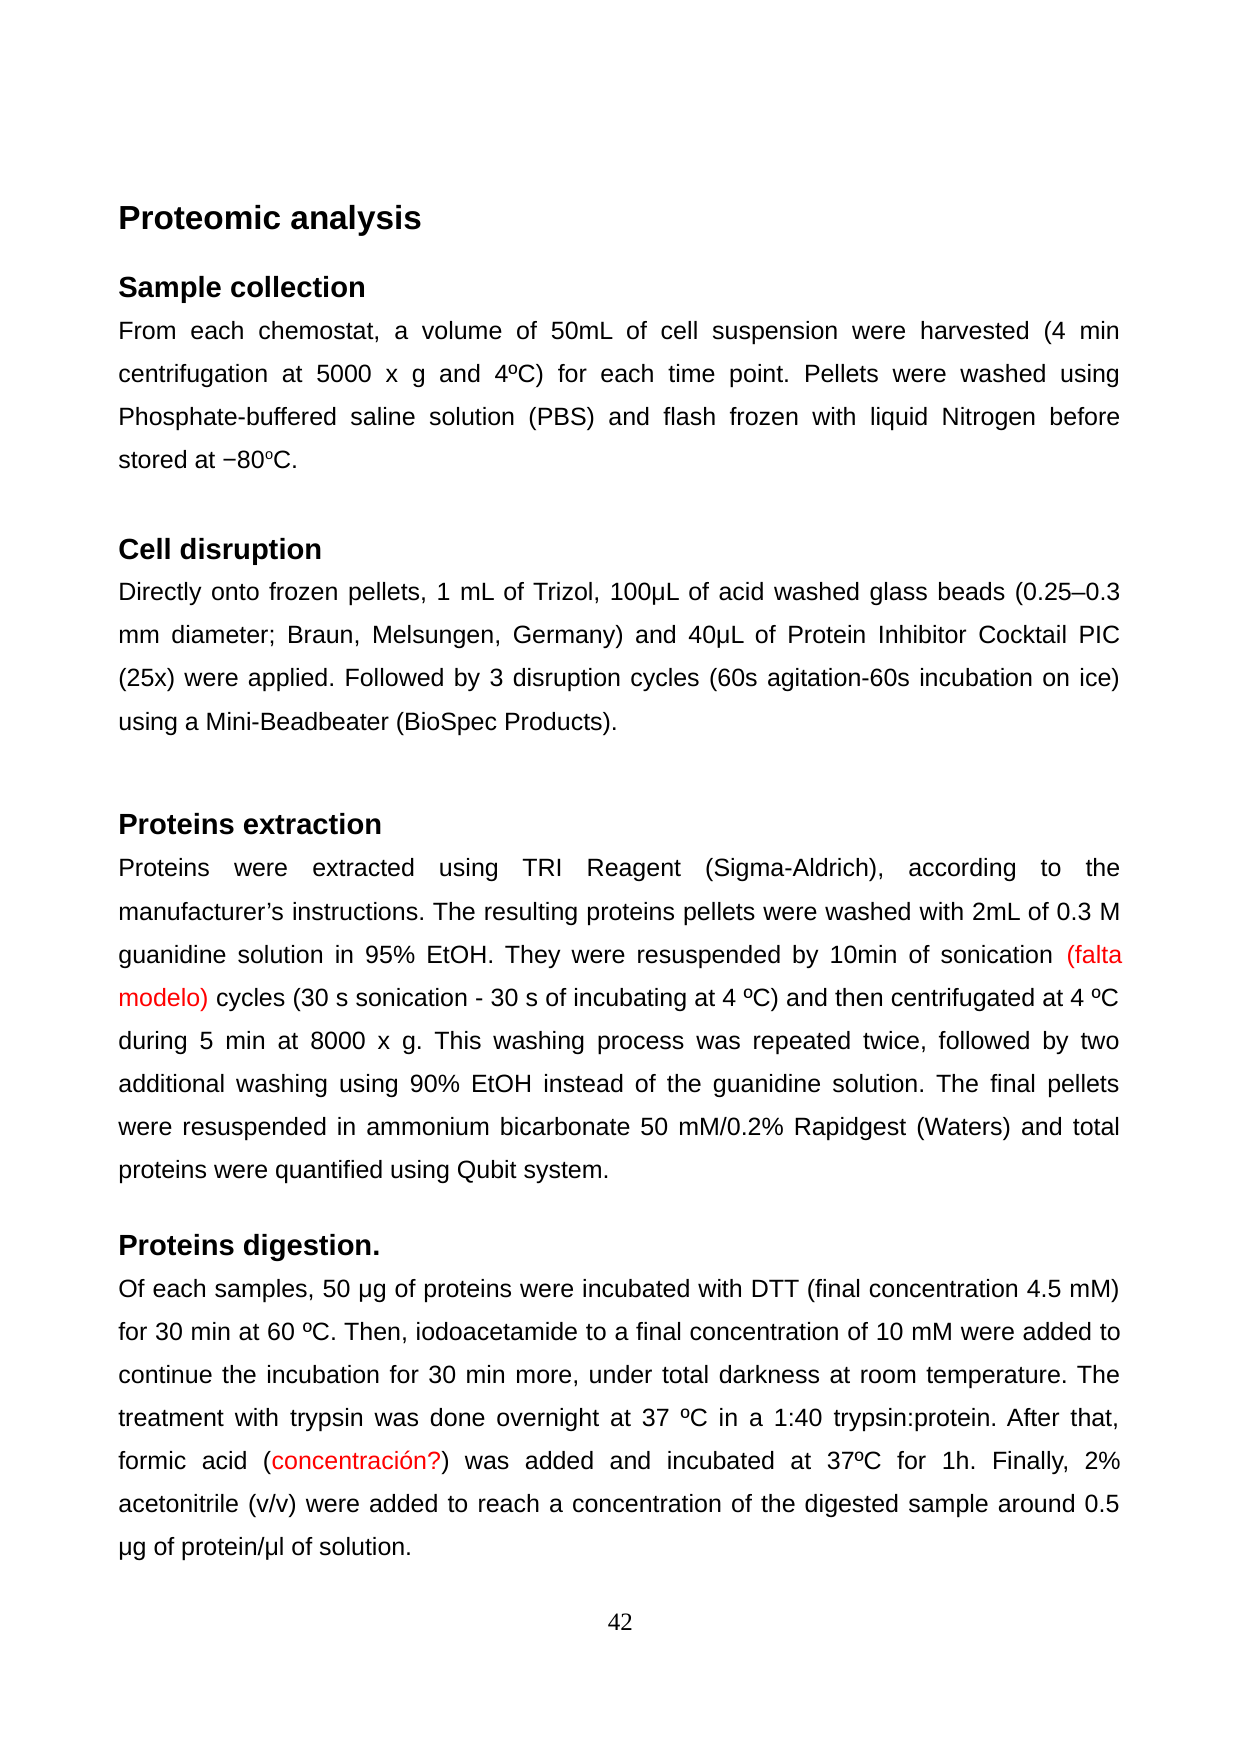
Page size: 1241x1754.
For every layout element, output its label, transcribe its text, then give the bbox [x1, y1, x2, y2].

text Directly onto frozen pellets, 1 mL of Trizol, 100μL of acid washed glass beads (0.25–0.3 mm diameter; Braun, Melsungen, Germany) and 40μL of Protein Inhibitor Cocktail PIC (25x) were applied. Followed by 3 disruption cycles (60s agitation-60s incubation on ice) using a Mini-Beadbeater (BioSpec Products). [118, 577, 1122, 735]
subtitle Proteins digestion. [118, 1227, 1122, 1261]
text From each chemostat, a volume of 50mL of cell suspension were harvested (4 min centrifugation at 5000 x g and 4ºC) for each time point. Pellets were washed using Phosphate-buffered saline solution (PBS) and flash frozen with liquid Nitrogen before stored at −80oC. [118, 316, 1122, 474]
subtitle Cell disruption [118, 532, 1122, 565]
text Proteins were extracted using TRI Reagent (Sigma-Aldrich), according to the manufacturer’s instructions. The resulting proteins pellets were washed with 2mL of 0.3 M guanidine solution in 95% EtOH. They were resuspended by 10min of sonication (falta modelo) cycles (30 s sonication - 30 s of incubating at 4 ºC) and then centrifugated at 4 ºC during 5 min at 8000 x g. This washing process was repeated twice, followed by two additional washing using 90% EtOH instead of the guanidine solution. The final pellets were resuspended in ammonium bicarbonate 50 mM/0.2% Rapidgest (Waters) and total proteins were quantified using Qubit system. [118, 853, 1122, 1184]
text Of each samples, 50 μg of proteins were incubated with DTT (final concentration 4.5 mM) for 30 min at 60 ºC. Then, iodoacetamide to a final concentration of 10 mM were added to continue the incubation for 30 min more, under total darkness at room temperature. The treatment with trypsin was done overnight at 37 ºC in a 1:40 trypsin:protein. After that, formic acid (concentración?) was added and incubated at 37ºC for 1h. Finally, 2% acetonitrile (v/v) were added to reach a concentration of the digested sample around 0.5 μg of protein/μl of solution. [118, 1273, 1122, 1561]
subtitle Proteins extraction [118, 807, 1122, 841]
subtitle Proteomic analysis [118, 198, 1122, 236]
subtitle Sample collection [118, 270, 1122, 304]
